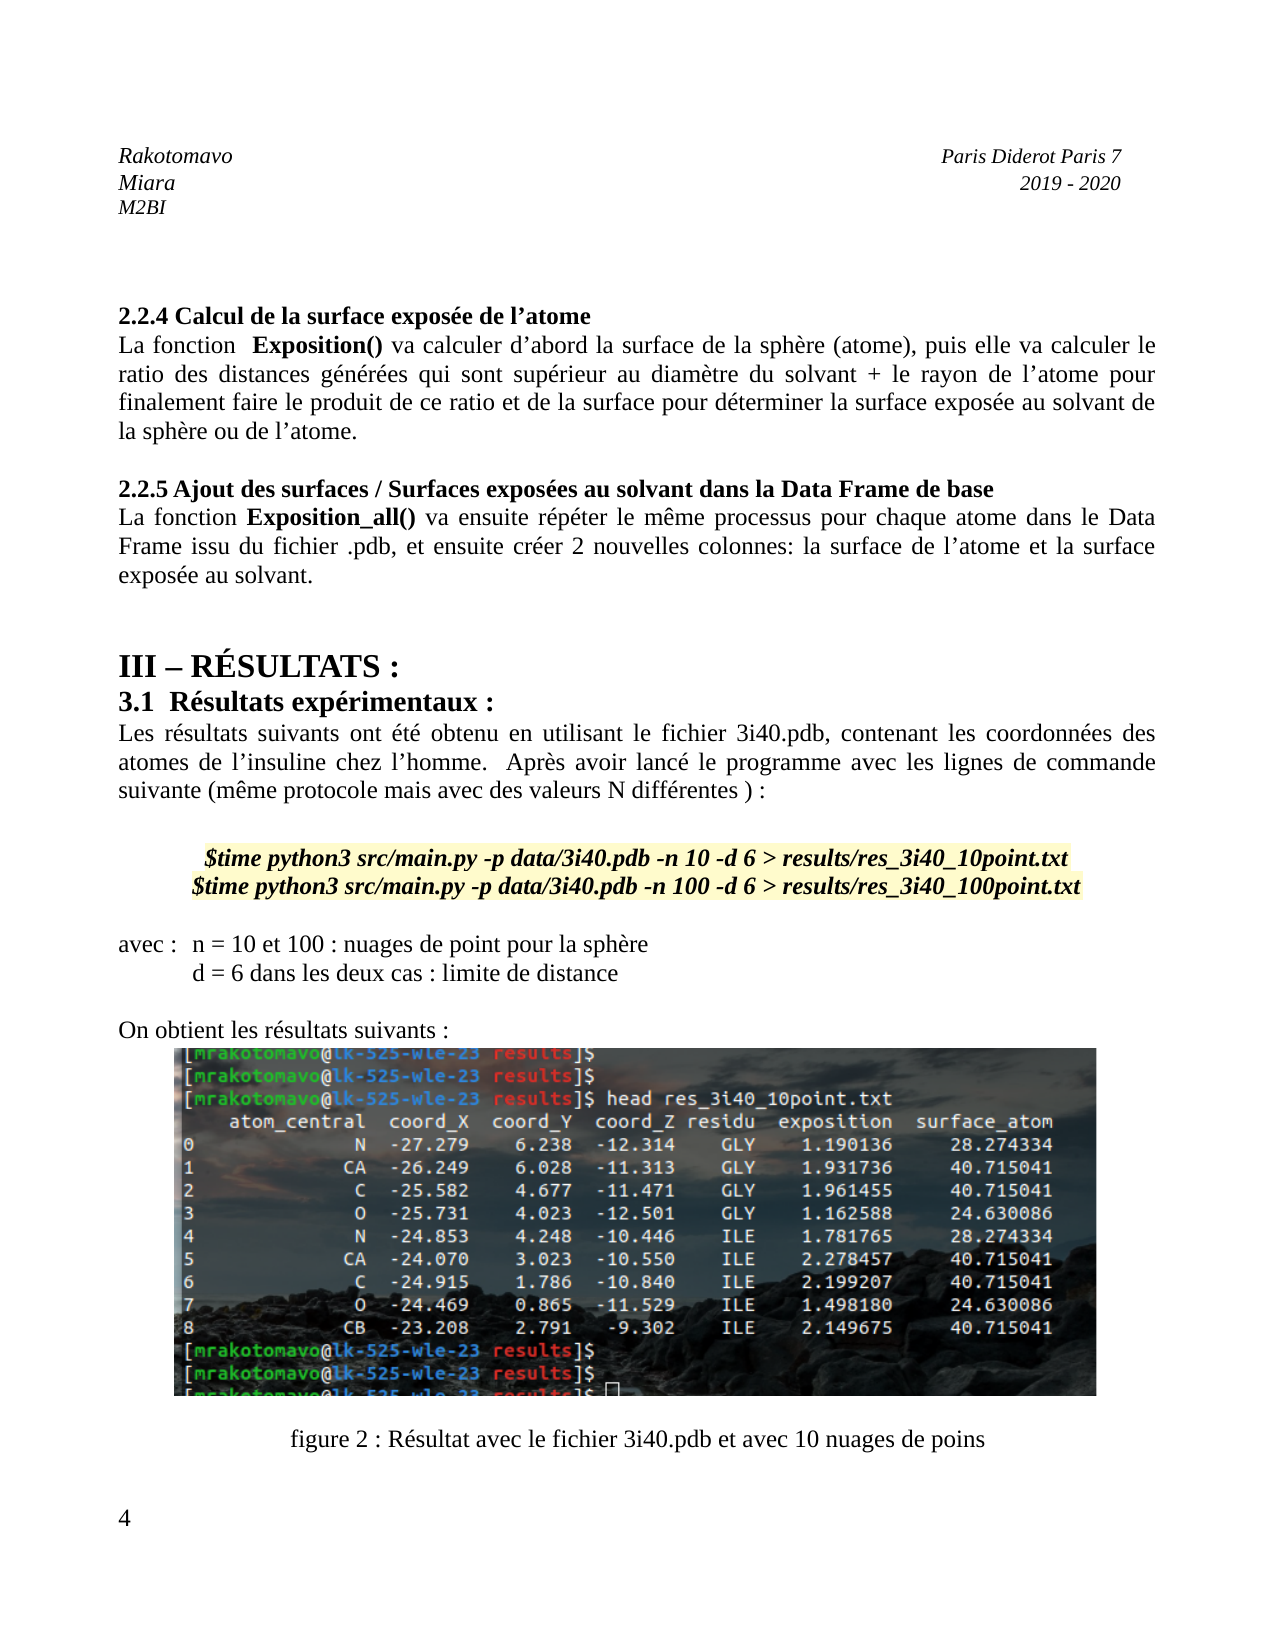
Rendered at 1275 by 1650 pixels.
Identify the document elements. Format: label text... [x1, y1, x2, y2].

text III – RÉSULTATS : [118, 646, 1157, 684]
text La fonction Exposition_all() va ensuite répéter le même processus pour chaque atome dans le Data Frame issu du fichier .pdb, et ensuite créer 2 nouvelles colonnes: la surface de l’atome et la surface exposée au solvant. [118, 502, 1157, 589]
text 2.2.4 Calcul de la surface exposée de l’atome [118, 301, 1157, 330]
text $time python3 src/main.py -p data/3i40.pdb -n 10 -d 6 > results/res_3i40_10point.txt [118, 843, 1157, 871]
text La fonction Exposition() va calculer d’abord la surface de la sphère (atome), puis elle va calculer le ratio des distances générées qui sont supérieur au diamètre du solvant + le rayon de l’atome pour finalement faire le produit de ce ratio et de la surface pour déterminer la surface exposée au solvant de la sphère ou de l’atome. [118, 330, 1157, 445]
text On obtient les résultats suivants : [118, 1015, 1157, 1044]
text d = 6 dans les deux cas : limite de distance [118, 958, 1157, 986]
text 3.1 Résultats expérimentaux : [118, 684, 1157, 718]
text Les résultats suivants ont été obtenu en utilisant le fichier 3i40.pdb, contenant les coordonnées des atomes de l’insuline chez l’homme. Après avoir lancé le programme avec les lignes de commande suivante (même protocole mais avec des valeurs N différentes ) : [118, 718, 1157, 804]
text avec : n = 10 et 100 : nuages de point pour la sphère [118, 929, 1157, 958]
text 2.2.5 Ajout des surfaces / Surfaces exposées au solvant dans la Data Frame de base [118, 474, 1157, 502]
text $time python3 src/main.py -p data/3i40.pdb -n 100 -d 6 > results/res_3i40_100point.txt [118, 871, 1157, 900]
picture [817, 1048, 1097, 1353]
text figure 2 : Résultat avec le fichier 3i40.pdb et avec 10 nuages de poins [118, 1424, 1157, 1453]
